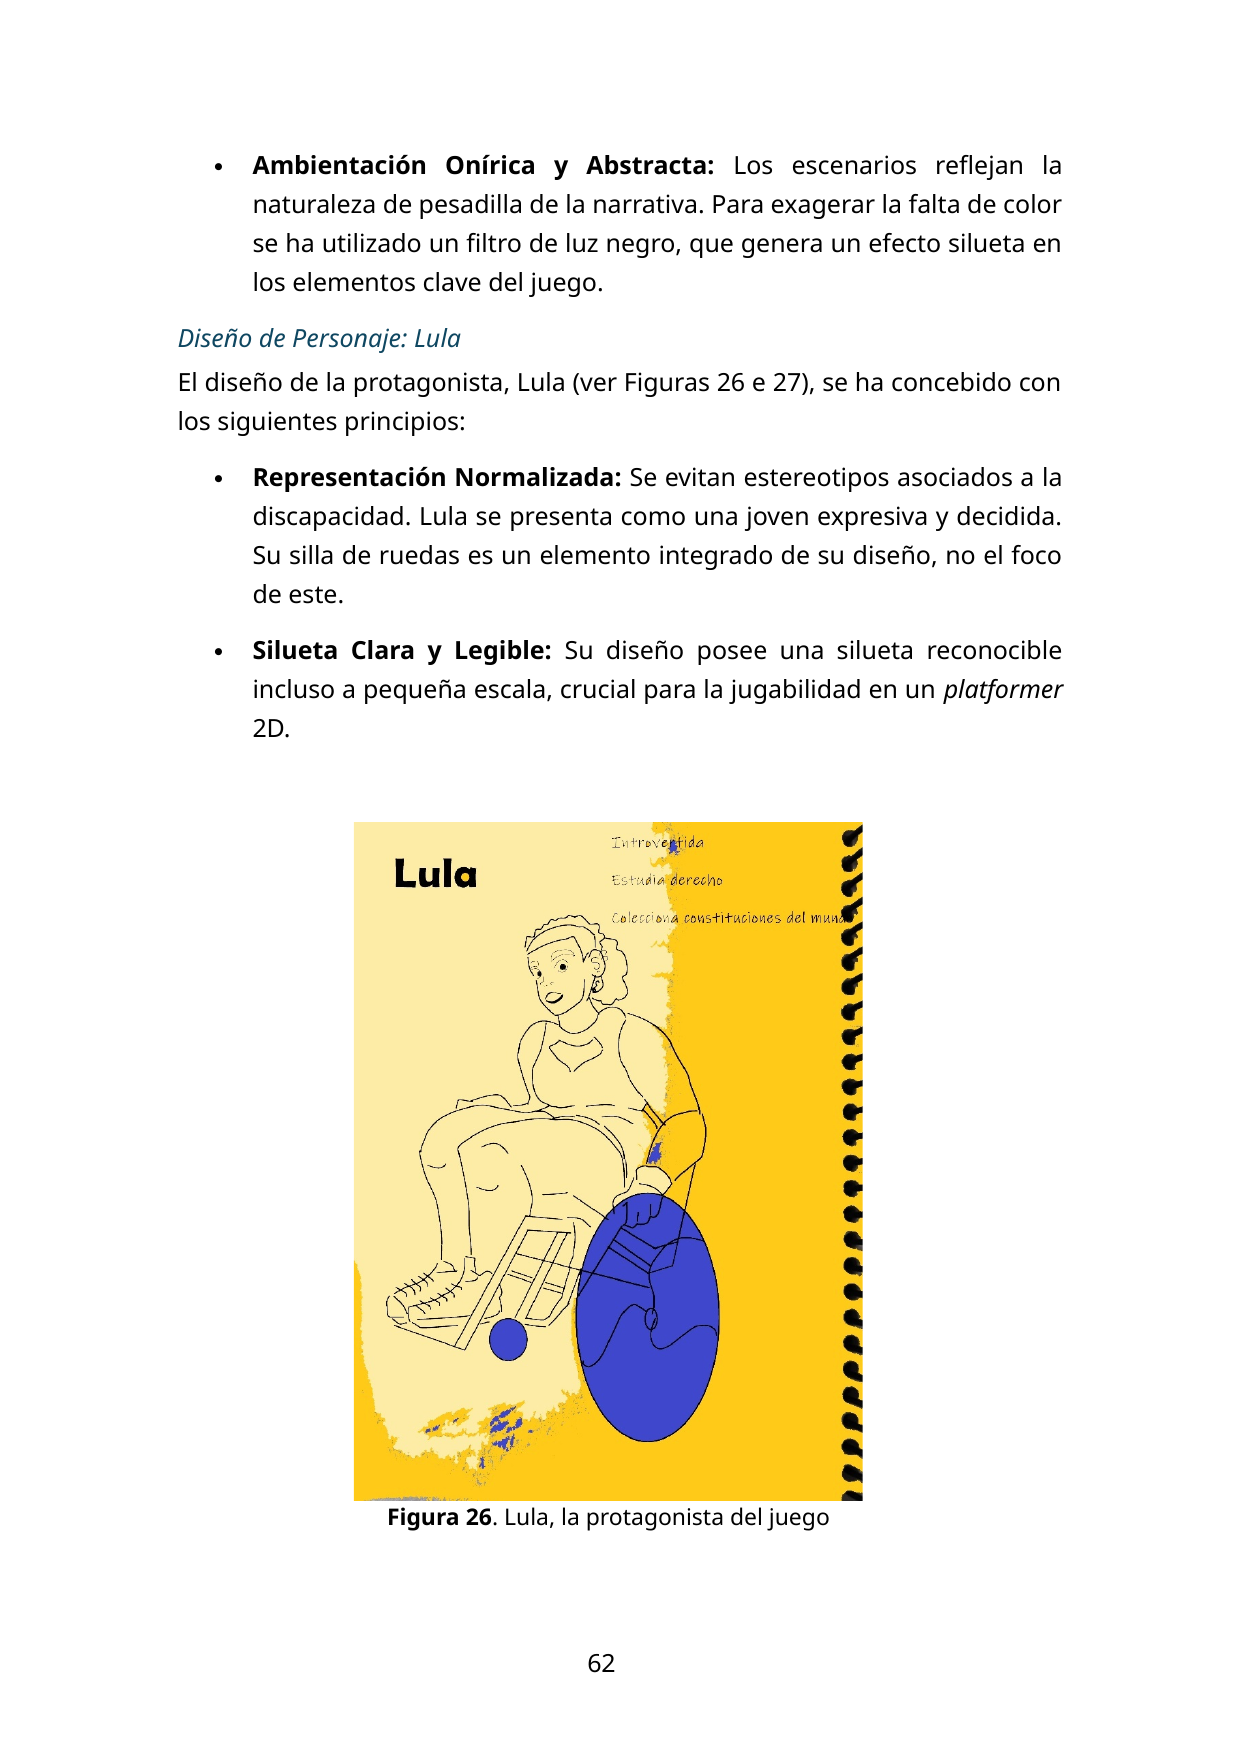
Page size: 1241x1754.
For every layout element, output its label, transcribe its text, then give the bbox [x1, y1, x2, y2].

picture [353, 822, 863, 1501]
table_header [863, 823, 1051, 1501]
text El diseño de la protagonista, Lula (ver Figuras 26 e 27), se ha concebido con los siguientes principios: [177, 364, 1063, 437]
list Silueta Clara y Legible: Su diseño posee una silueta reconocible incluso a pequeña escala, crucial para la jugabilidad en un platformer 2D. [215, 633, 1063, 745]
table_cell Figura 26. Lula, la protagonista del juego [166, 1501, 1051, 1532]
subtitle Diseño de Personaje: Lula [177, 321, 1063, 355]
list Representación Normalizada: Se evitan estereotipos asociados a la discapacidad. Lula se presenta como una joven expresiva y decidida. Su silla de ruedas es un elemento integrado de su diseño, no el foco de este. [215, 459, 1063, 611]
list Ambientación Onírica y Abstracta: Los escenarios reflejan la naturaleza de pesadilla de la narrativa. Para exagerar la falta de color se ha utilizado un filtro de luz negro, que genera un efecto silueta en los elementos clave del juego. [215, 148, 1063, 299]
table_header [166, 823, 353, 1501]
